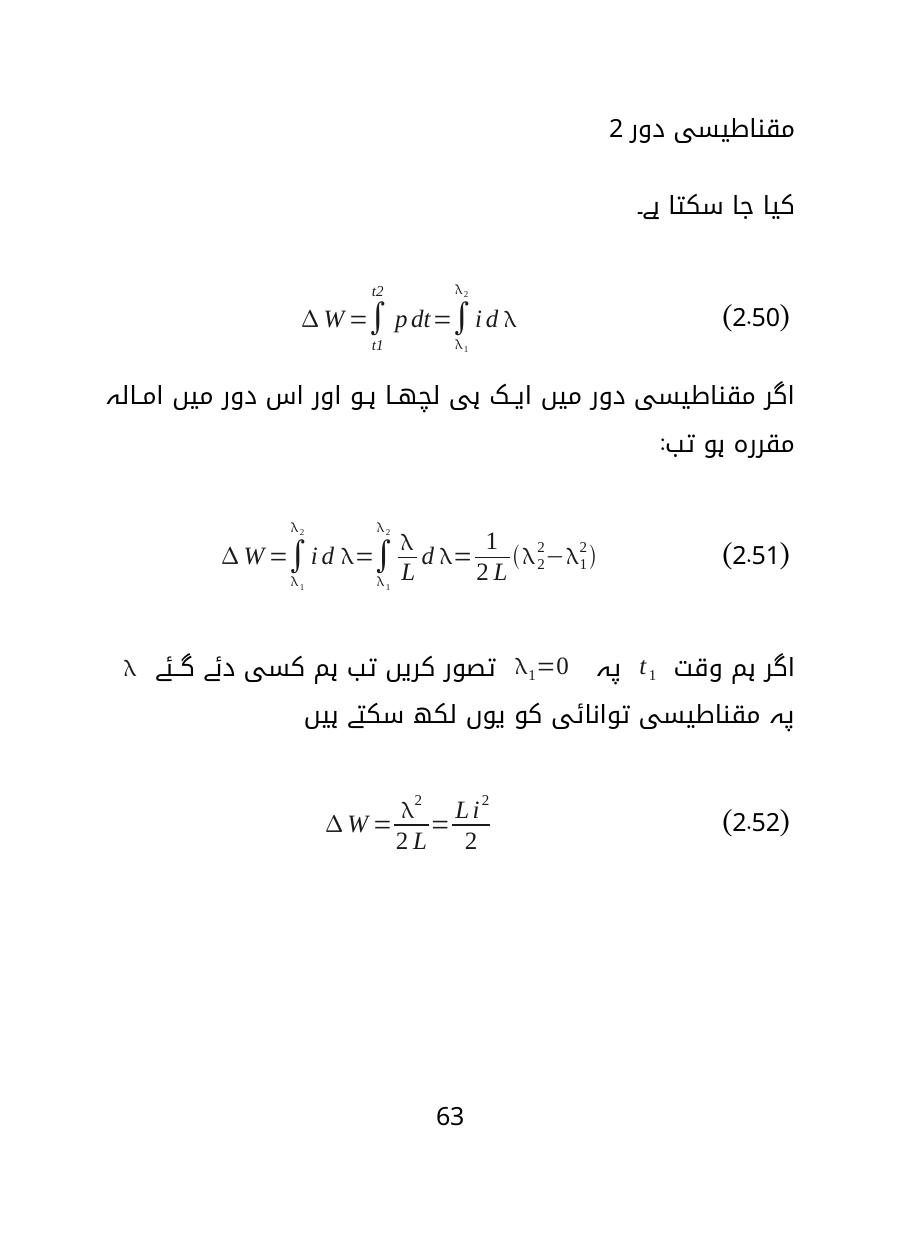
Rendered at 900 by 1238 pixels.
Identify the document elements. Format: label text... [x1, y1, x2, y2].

text لہٰذا ایک مقناطیسی دور میں سے تک کے وقفے میں مقناطیسی توانائی میں تبدیلی کو تکمل کے ذریعہ یوں حاصل کیا جا سکتا ہے۔ [105, 182, 795, 230]
text اگر ہم وقتپہ تصور کریں تب ہم کسی دئے گئےپہ مقناطیسی توانائی کو یوں لکھ سکتے ہیں [105, 644, 795, 739]
table_header [105, 786, 703, 872]
table_header [105, 514, 704, 610]
table_header (2.51) [705, 514, 795, 610]
table_header (2.50) [706, 276, 795, 372]
table_header (2.52) [703, 786, 795, 872]
text اگر مقناطیسی دور میں ایک ہی لچھا ہو اور اس دور میں امالہ مقررہ ہو تب: [105, 372, 795, 467]
table_header [105, 276, 706, 372]
